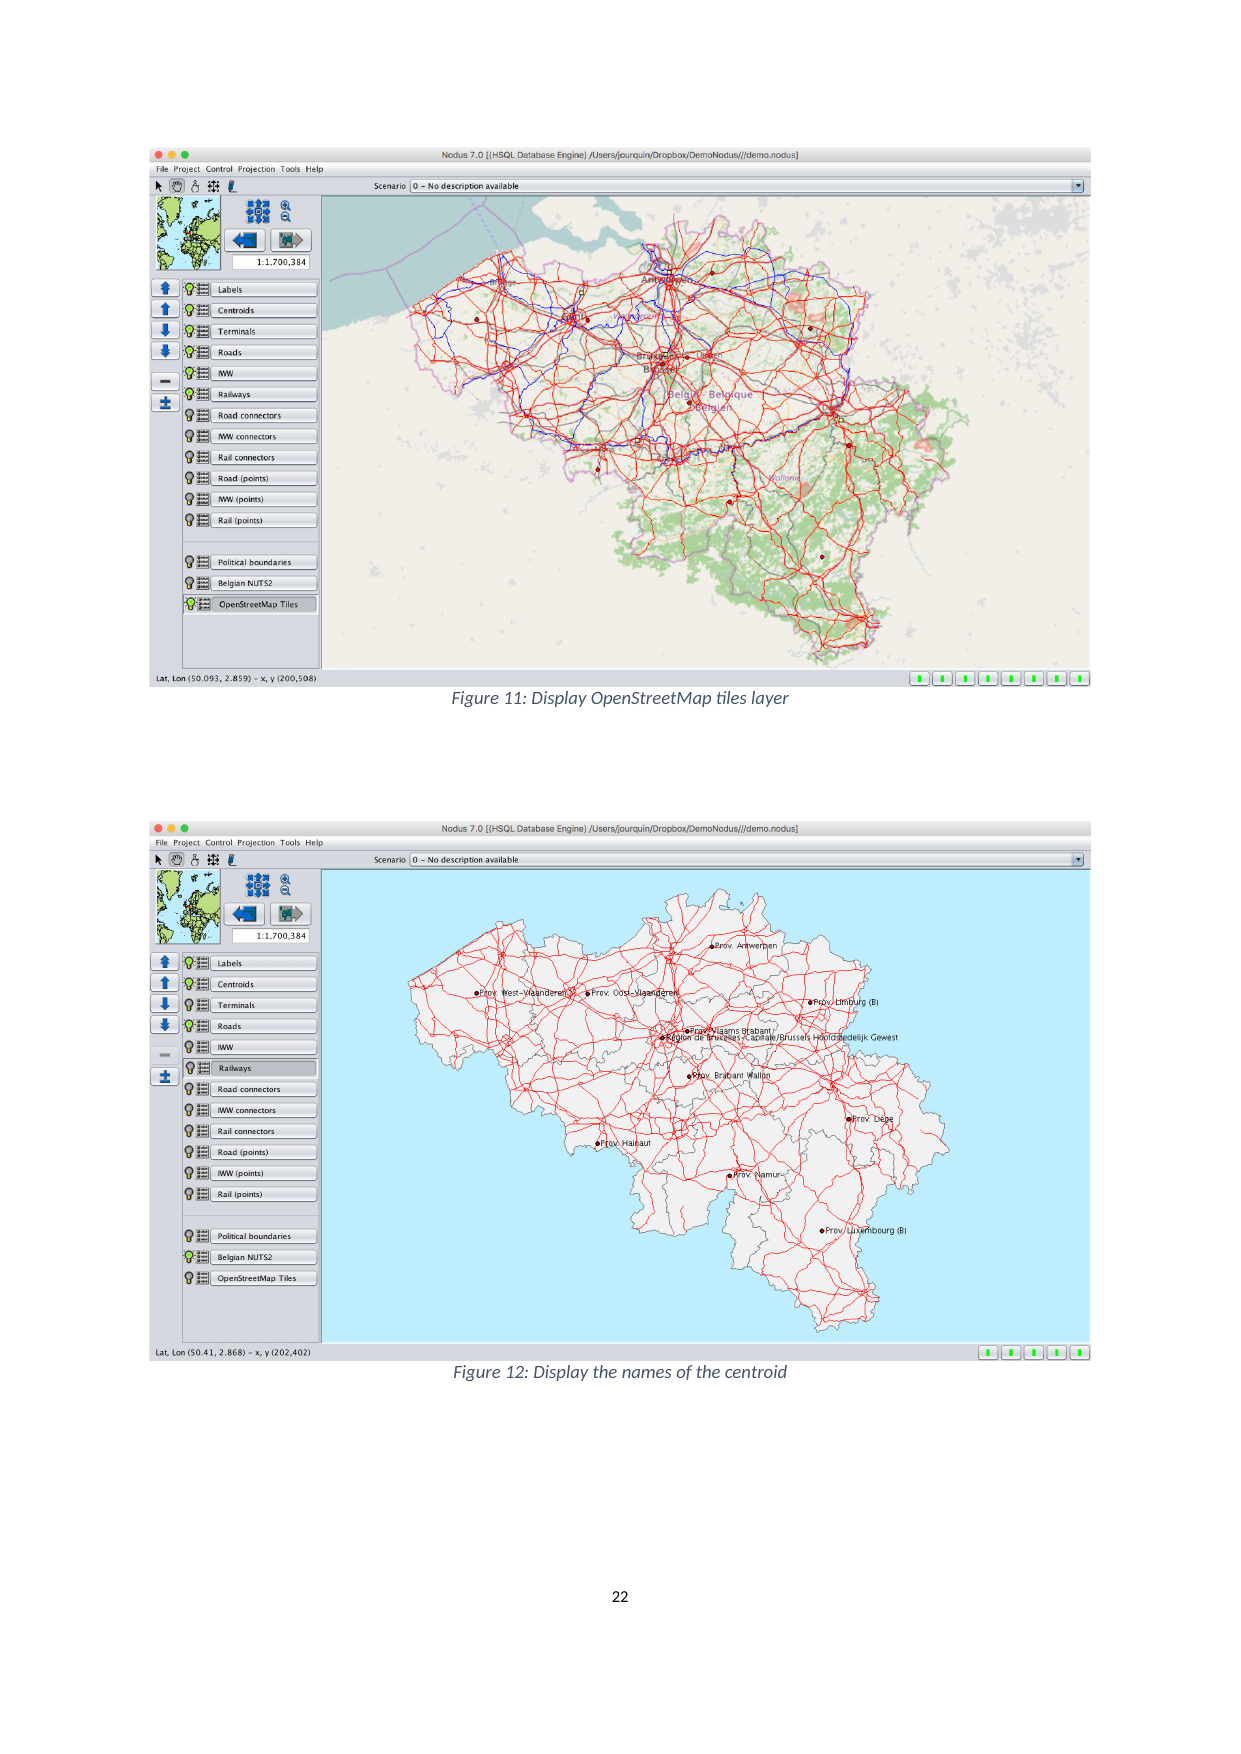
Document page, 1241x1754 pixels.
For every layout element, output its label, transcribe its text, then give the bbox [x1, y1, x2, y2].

picture [149, 147, 1091, 687]
text Figure 11: Display OpenStreetMap tiles layer [148, 686, 1093, 709]
text Figure 12: Display the names of the centroid [148, 1361, 1093, 1383]
picture [149, 821, 1091, 1361]
